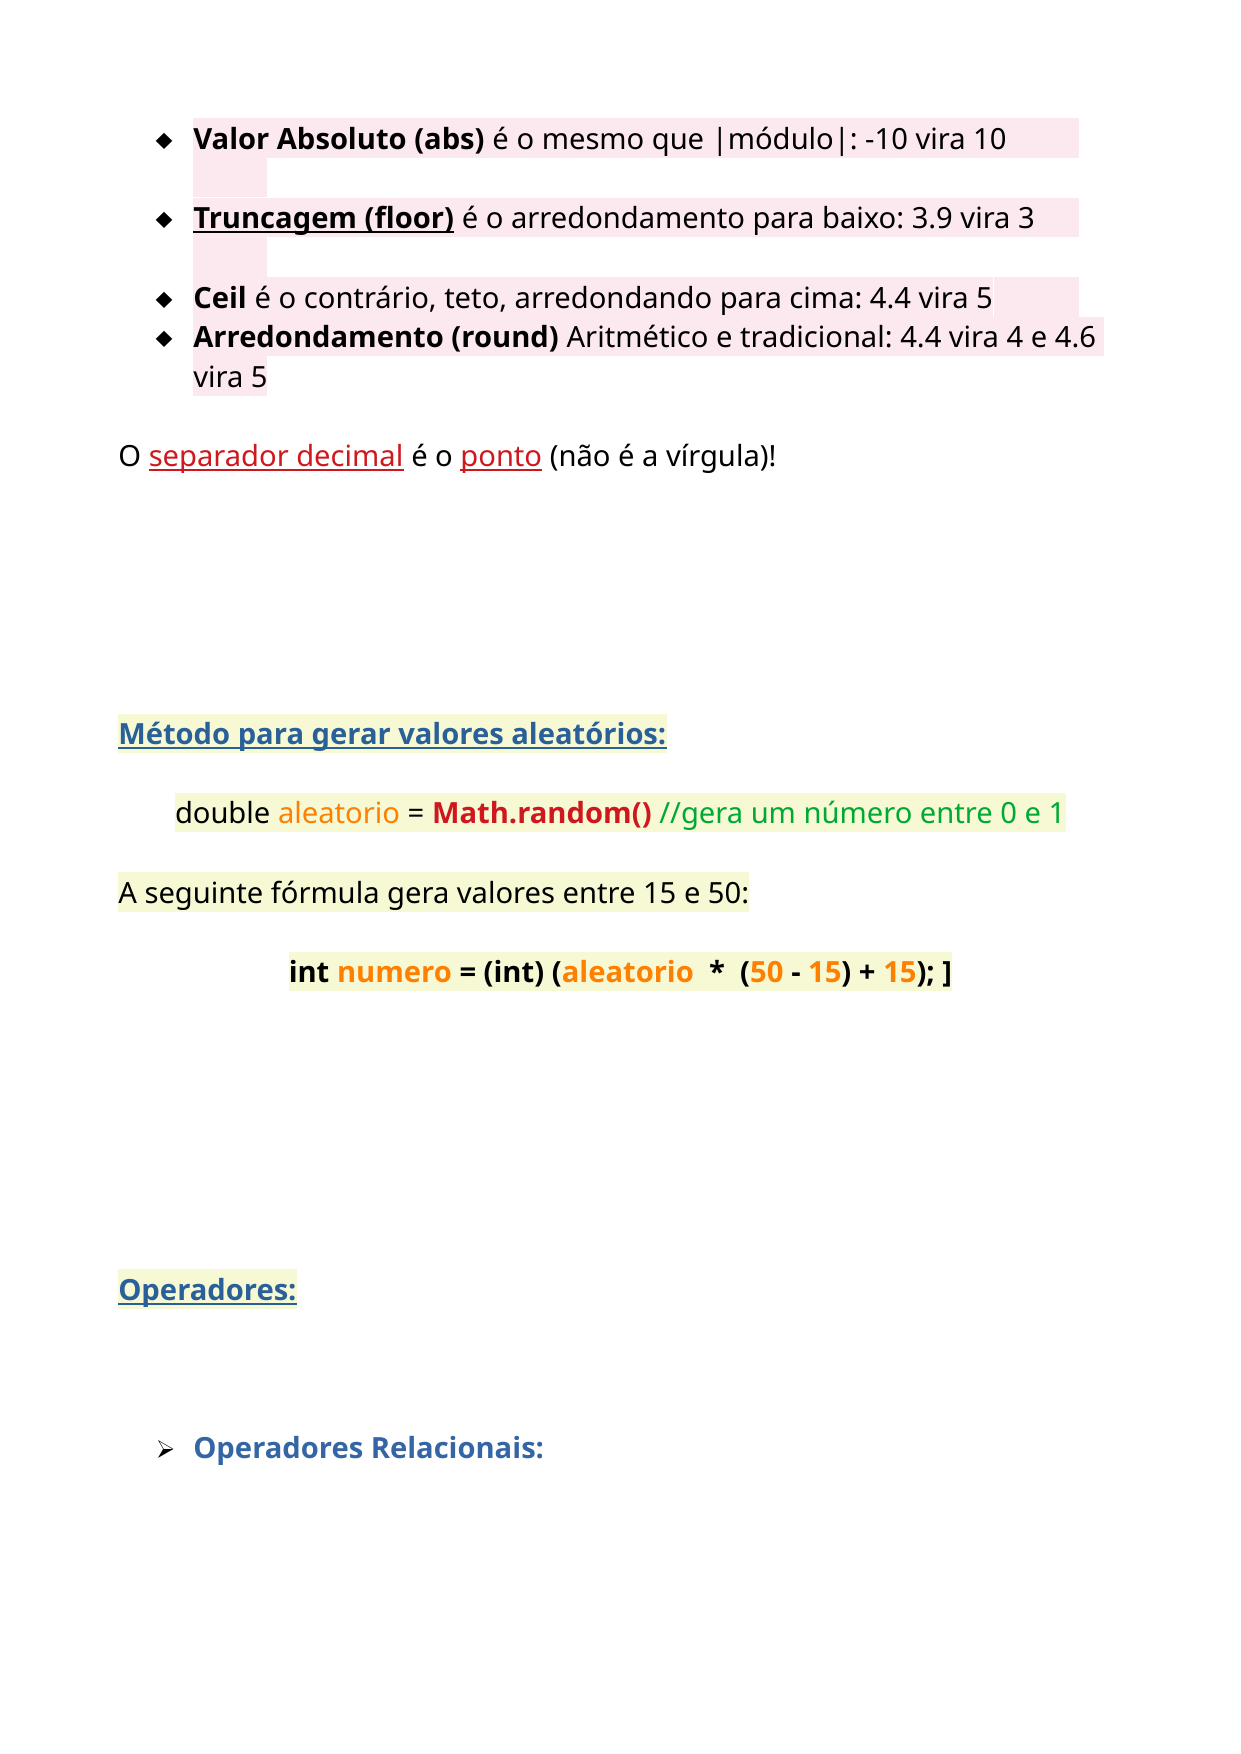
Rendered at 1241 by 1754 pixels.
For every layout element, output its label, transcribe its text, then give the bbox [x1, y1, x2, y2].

text Operadores: [118, 1269, 1122, 1309]
list Operadores Relacionais: [156, 1428, 1122, 1467]
list Ceil é o contrário, teto, arredondando para cima: 4.4 vira 5 [156, 277, 1122, 317]
list Arredondamento (round) Aritmético e tradicional: 4.4 vira 4 e 4.6 vira 5 [156, 317, 1122, 396]
text double aleatorio = Math.random() //gera um número entre 0 e 1 [118, 793, 1122, 832]
text O separador decimal é o ponto (não é a vírgula)! [118, 436, 1122, 475]
list Truncagem (floor) é o arredondamento para baixo: 3.9 vira 3 [156, 197, 1122, 277]
text A seguinte fórmula gera valores entre 15 e 50: [118, 872, 1122, 912]
text int numero = (int) (aleatorio * (50 - 15) + 15); ] [118, 952, 1122, 991]
text Método para gerar valores aleatórios: [118, 713, 1122, 753]
list Valor Absoluto (abs) é o mesmo que |módulo|: -10 vira 10 [156, 118, 1122, 197]
